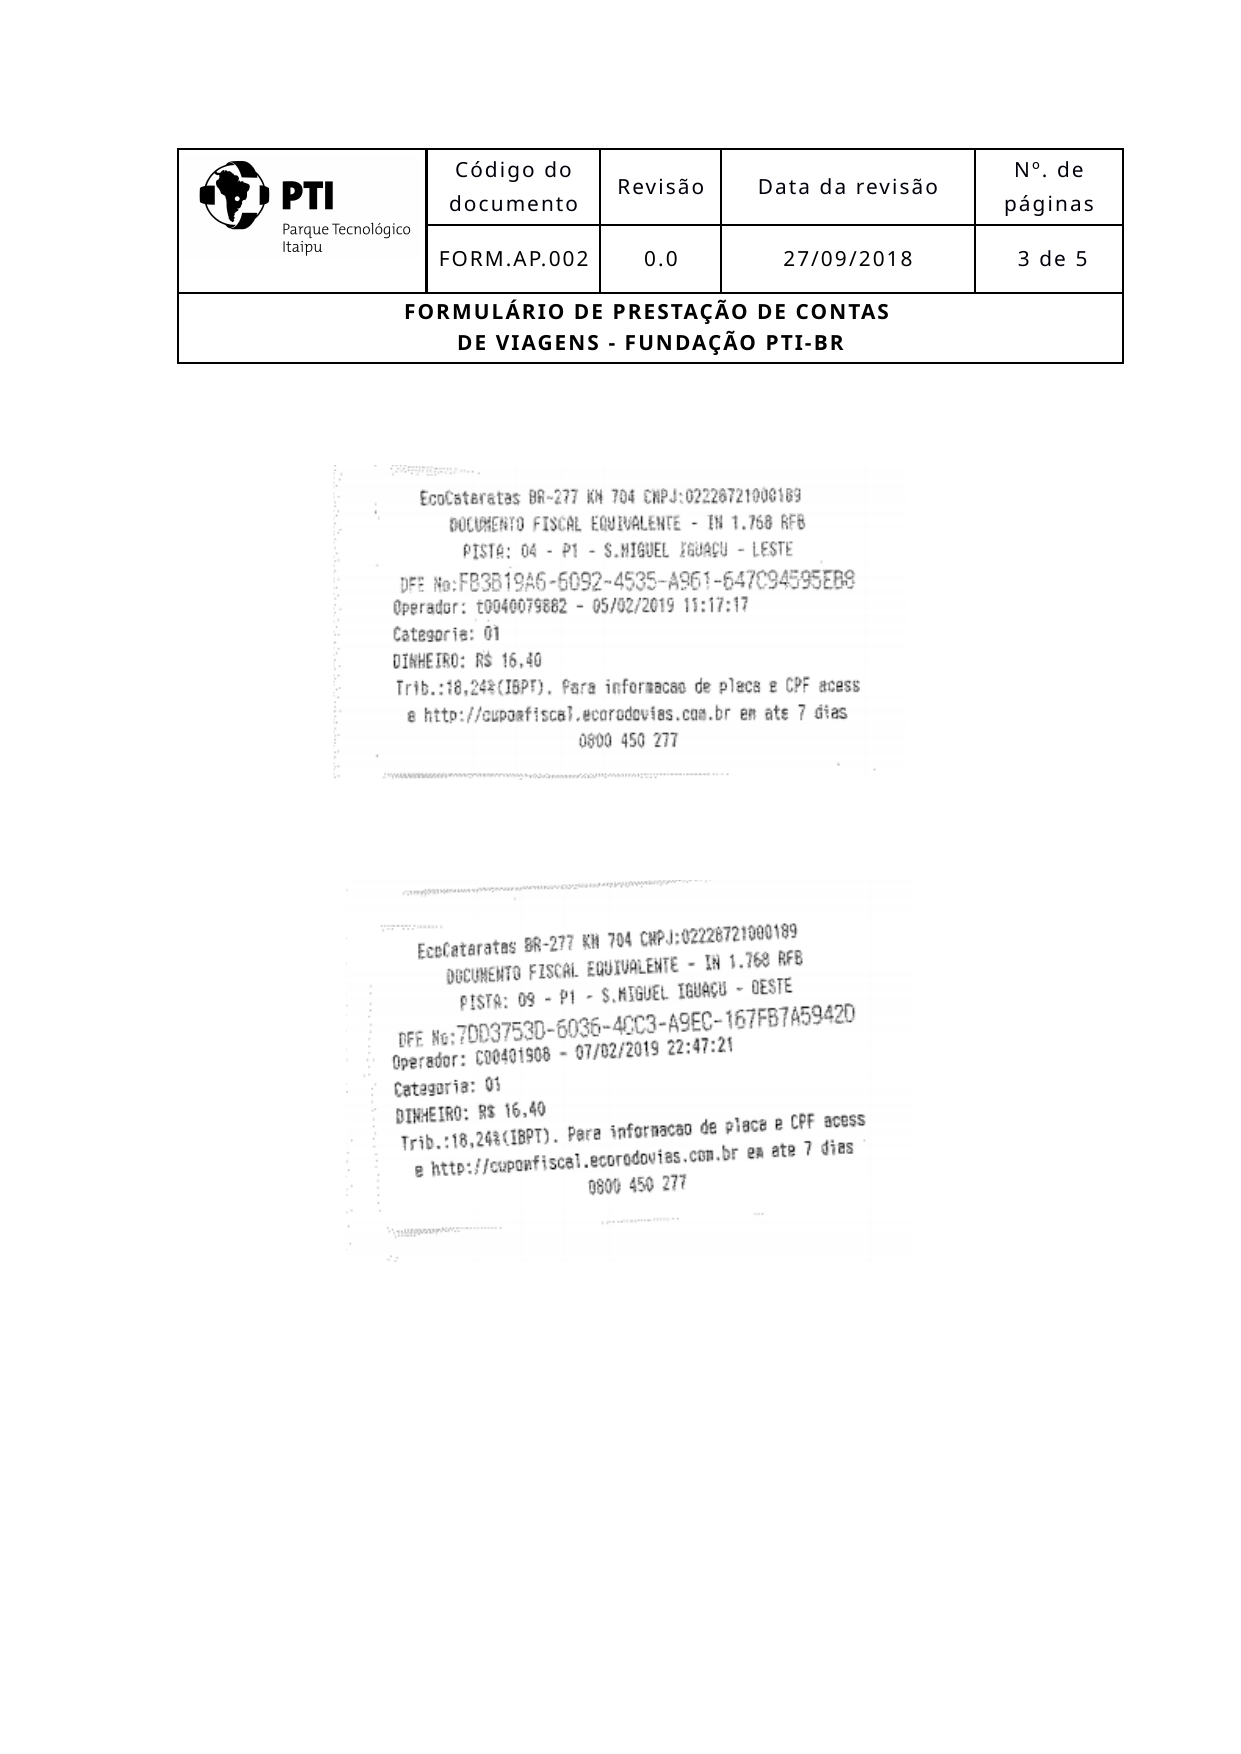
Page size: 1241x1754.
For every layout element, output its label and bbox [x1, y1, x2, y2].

picture [183, 155, 421, 260]
picture [333, 465, 907, 780]
picture [346, 880, 914, 1262]
